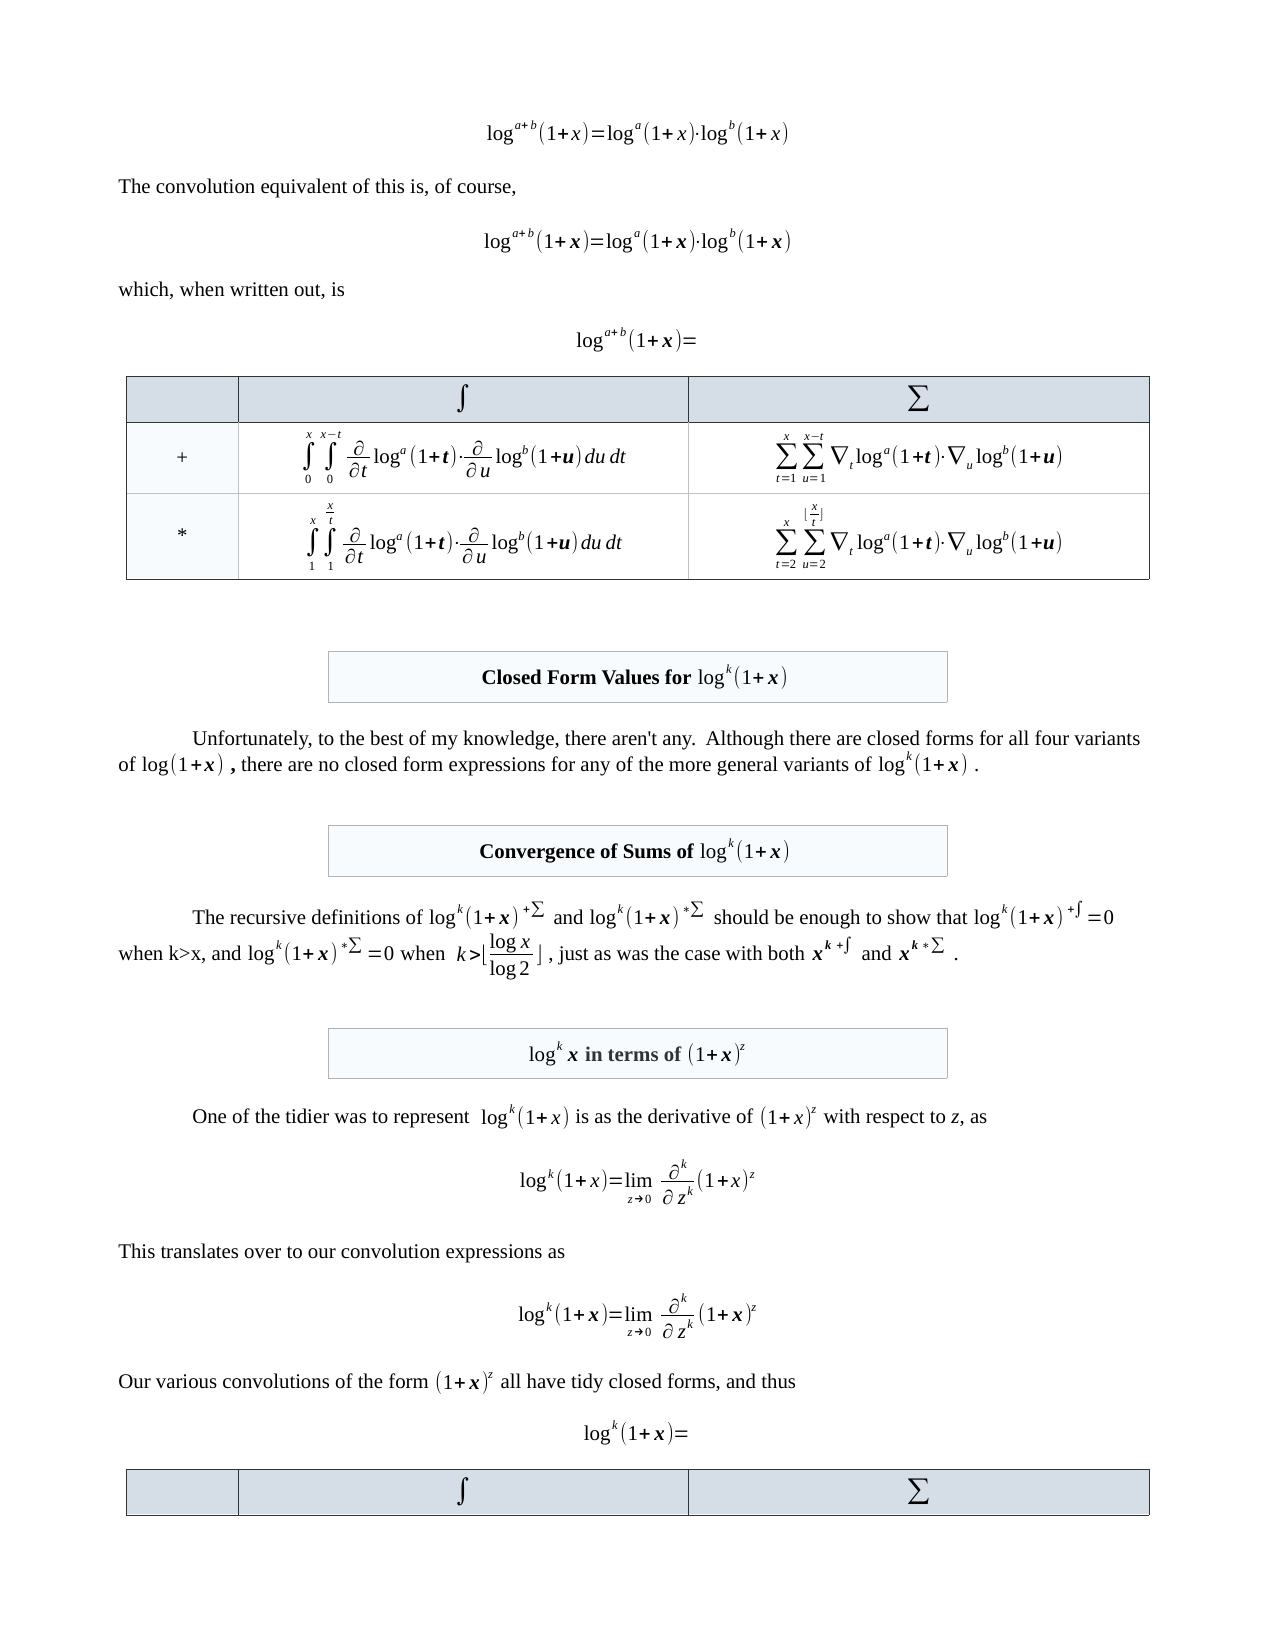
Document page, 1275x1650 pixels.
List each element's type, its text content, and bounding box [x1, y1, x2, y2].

table_cell [239, 494, 688, 578]
text which, when written out, is [118, 277, 1157, 301]
table_header [127, 377, 238, 422]
text Convergence of Sums of [329, 826, 947, 876]
text The recursive definitions ofandshould be enough to show thatwhen k>x, andwhen , just as was the case with bothand. [118, 900, 1157, 979]
text Closed Form Values for [329, 652, 947, 702]
text This translates over to our convolution expressions as [118, 1238, 1157, 1263]
text Unfortunately, to the best of my knowledge, there aren't any. Although there are closed forms for all four variants of, there are no closed form expressions for any of the more general variants of. [118, 726, 1157, 777]
text One of the tidier was to represent is as the derivative ofwith respect to z, as [118, 1102, 1157, 1129]
text Our various convolutions of the formall have tidy closed forms, and thus [118, 1367, 1157, 1394]
table_cell + [127, 423, 238, 492]
table_header [239, 377, 688, 422]
table_header [127, 1470, 238, 1514]
text in terms of [329, 1029, 947, 1078]
table_cell * [127, 494, 238, 578]
table_header [239, 1470, 688, 1514]
text The convolution equivalent of this is, of course, [118, 174, 1157, 198]
table_cell [239, 423, 688, 492]
table_header [689, 1470, 1149, 1514]
table_cell [689, 494, 1149, 578]
table_header [689, 377, 1149, 422]
table_cell [689, 423, 1149, 492]
